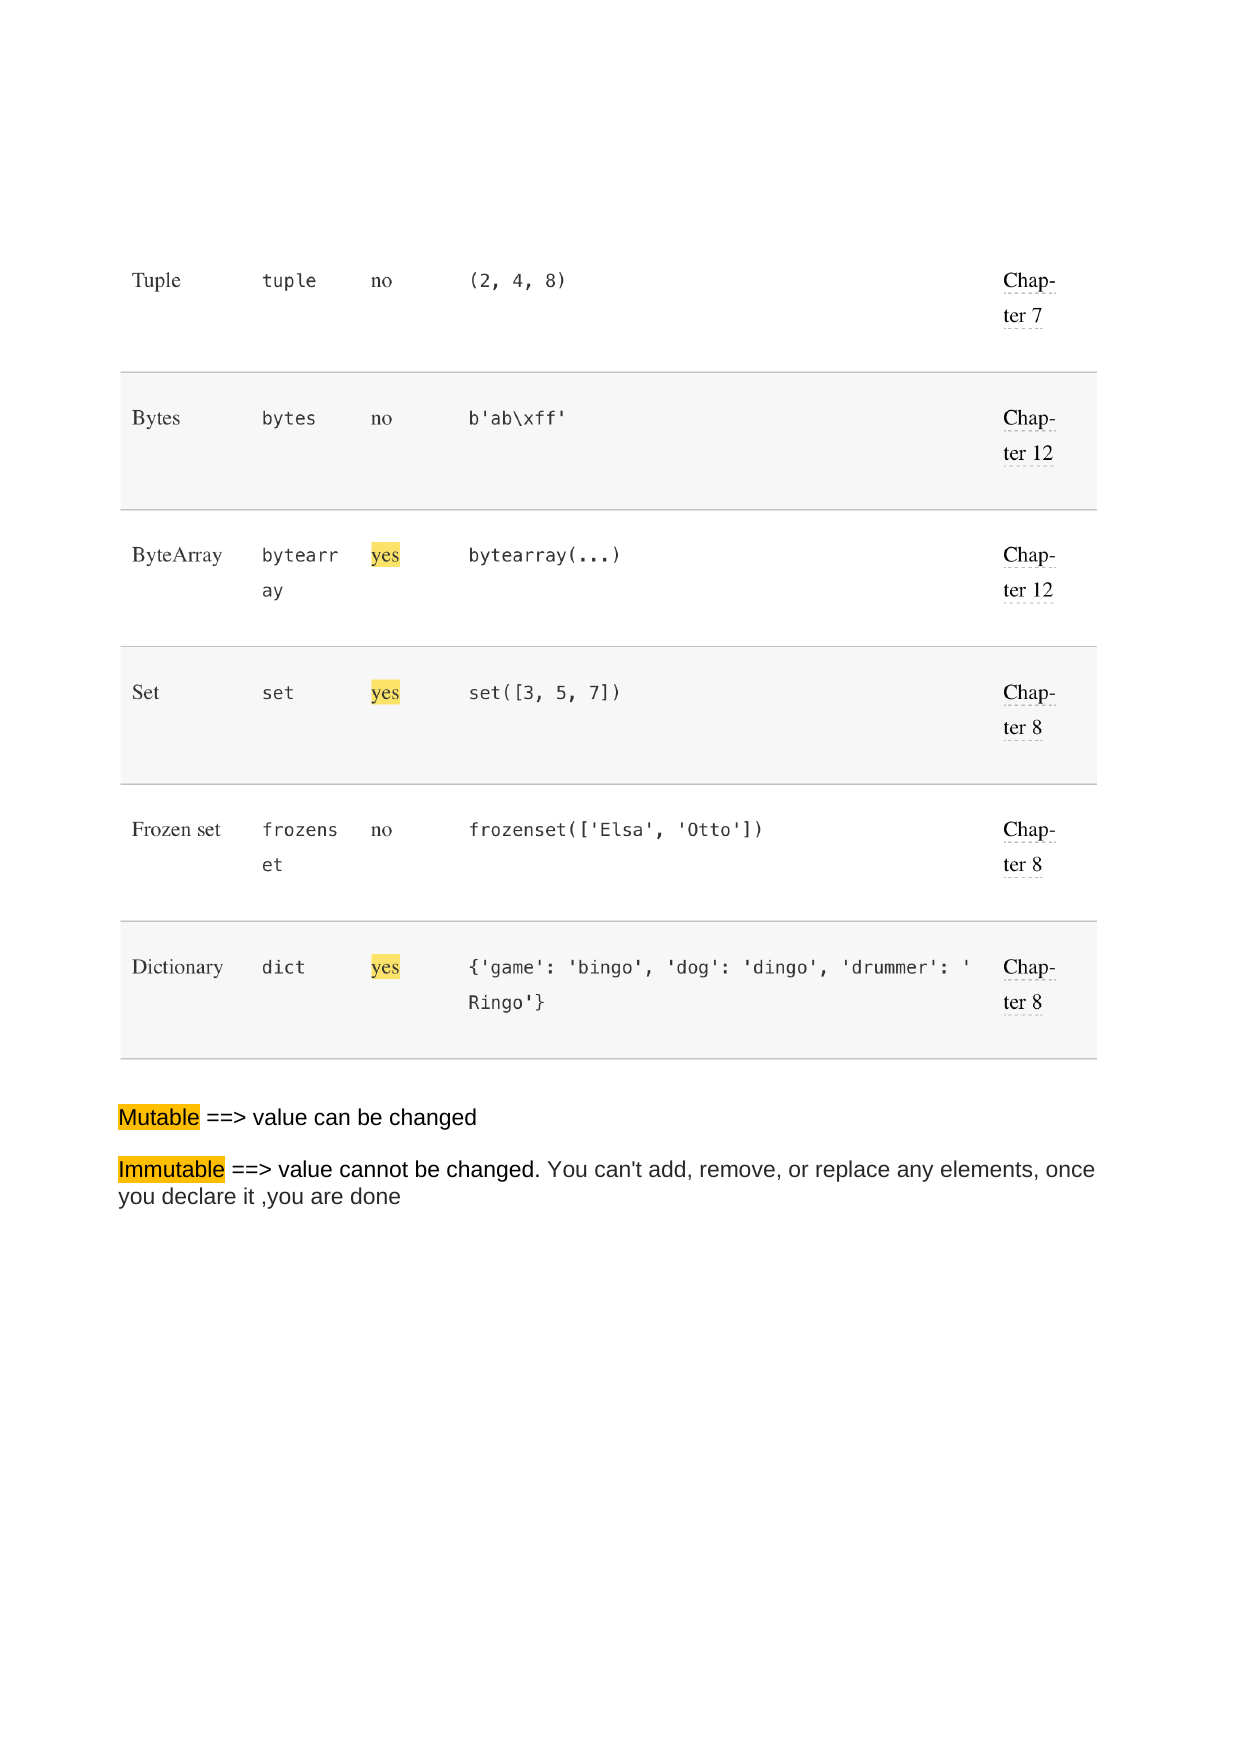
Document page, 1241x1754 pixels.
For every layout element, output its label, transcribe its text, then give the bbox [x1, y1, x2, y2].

text Mutable ==> value can be changed [118, 1104, 1122, 1130]
text Immutable ==> value cannot be changed. You can't add, remove, or replace any elements, once you declare it ,you are done [118, 1156, 1122, 1209]
picture [98, 248, 1103, 1071]
